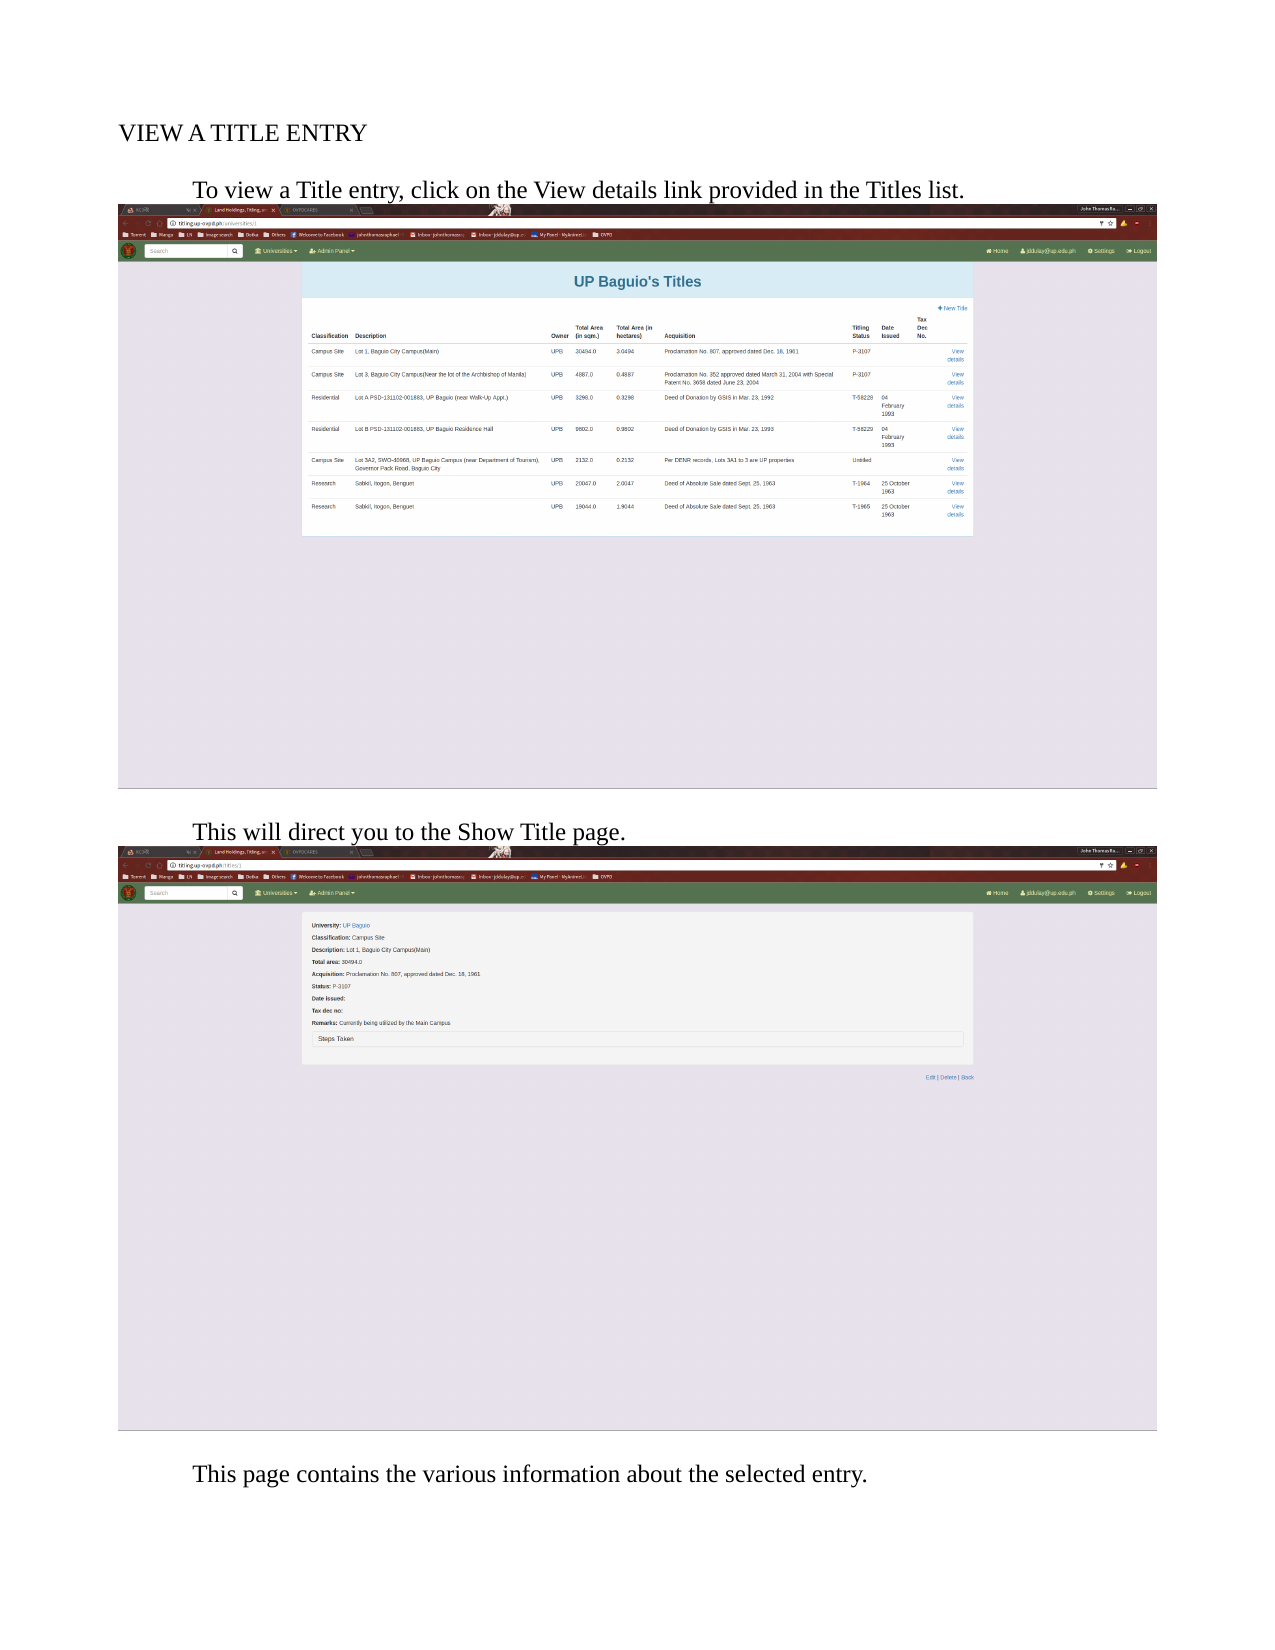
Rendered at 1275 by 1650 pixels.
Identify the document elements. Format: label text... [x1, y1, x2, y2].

text VIEW A TITLE ENTRY [118, 118, 1157, 147]
picture [118, 846, 1157, 1431]
text This page contains the various information about the selected entry. [118, 1459, 1157, 1488]
picture [118, 204, 1157, 789]
text To view a Title entry, click on the View details link provided in the Titles list. [118, 176, 1157, 204]
text This will direct you to the Show Title page. [118, 817, 1157, 846]
